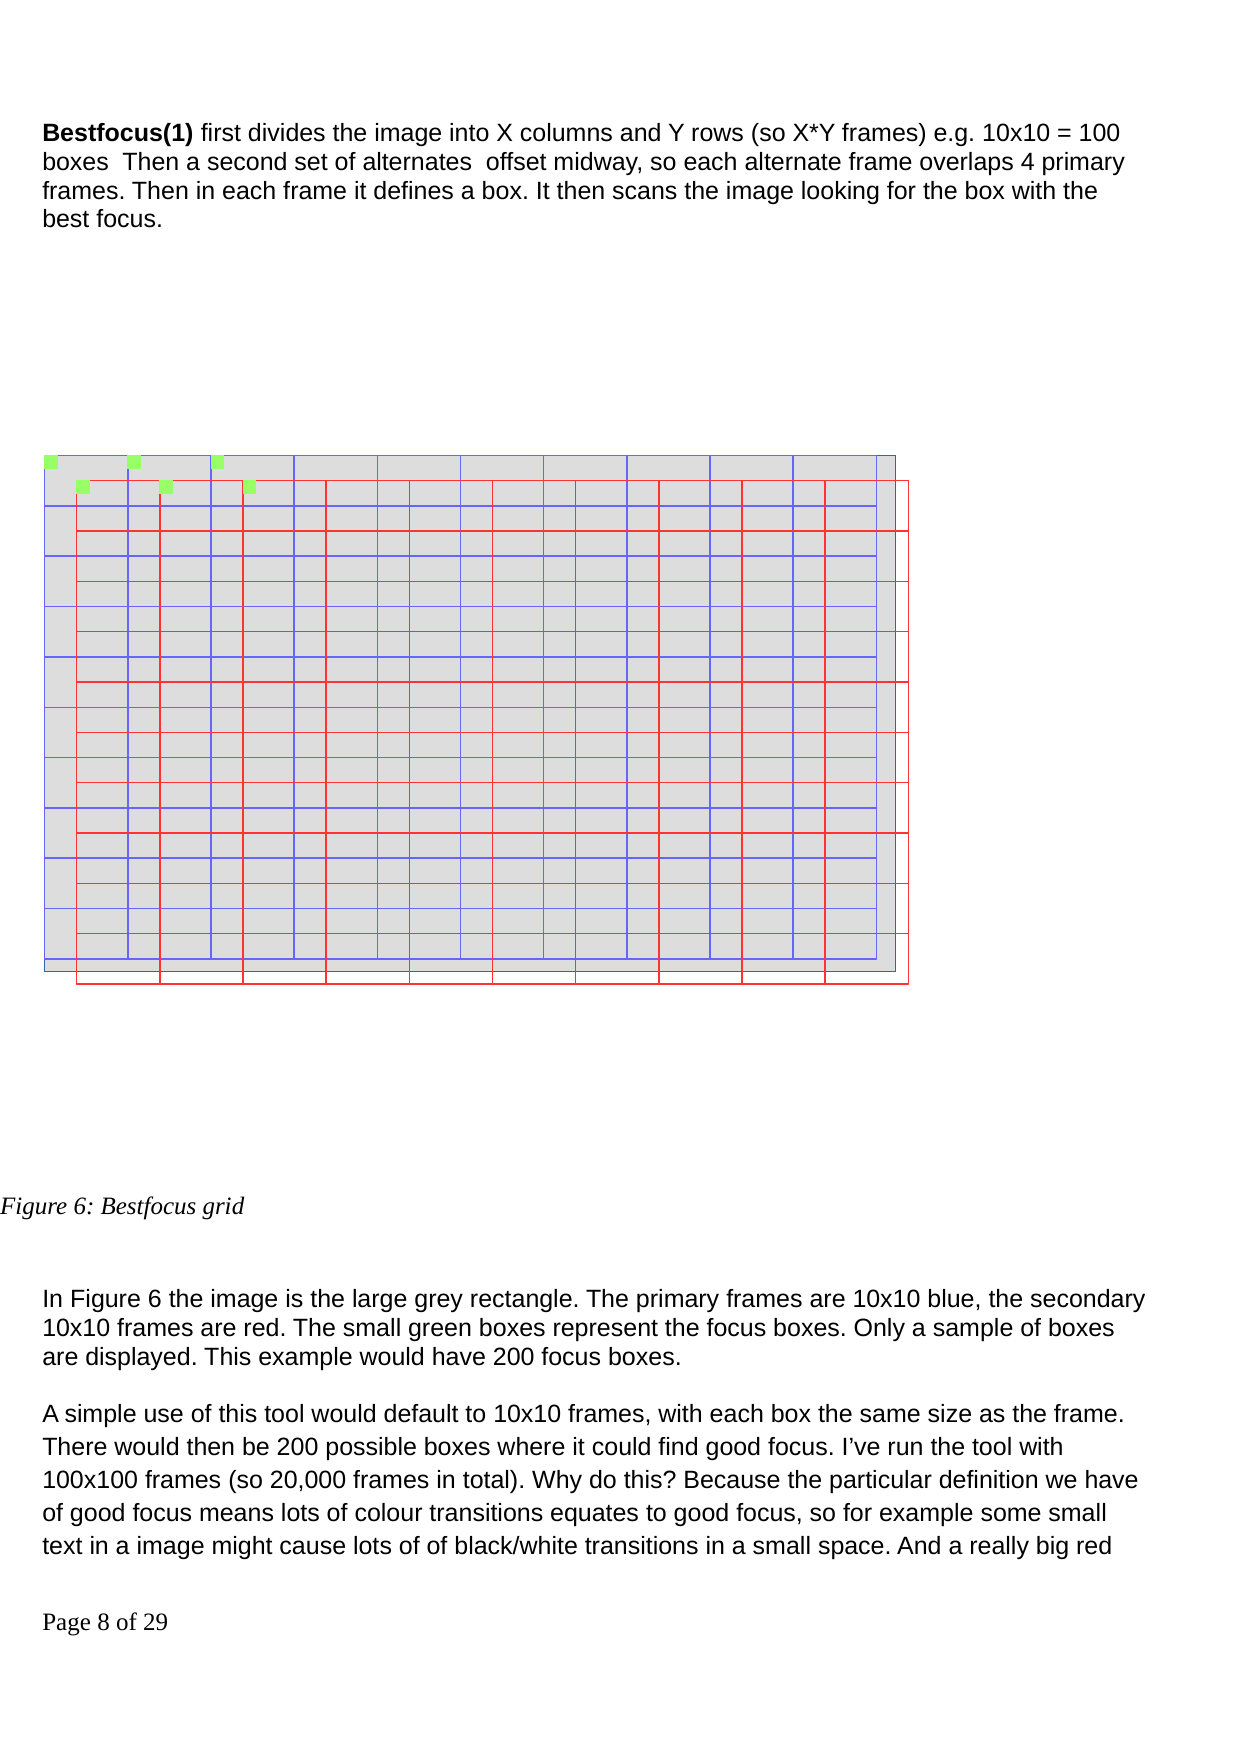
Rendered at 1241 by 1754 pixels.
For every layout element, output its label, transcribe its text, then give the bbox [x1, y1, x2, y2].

text [0, 270, 1240, 1191]
text [0, 1220, 1240, 1284]
text In Figure 6 the image is the large grey rectangle. The primary frames are 10x10 blue, the secondary 10x10 frames are red. The small green boxes represent the focus boxes. Only a sample of boxes are displayed. This example would have 200 focus boxes. [42, 1284, 1152, 1370]
text Bestfocus(1) first divides the image into X columns and Y rows (so X*Y frames) e.g. 10x10 = 100 boxes Then a second set of alternates offset midway, so each alternate frame overlaps 4 primary frames. Then in each frame it defines a box. It then scans the image looking for the box with the best focus. [42, 118, 1152, 233]
text [42, 262, 1152, 270]
text Figure 6: Bestfocus grid [0, 1191, 1240, 1220]
text A simple use of this tool would default to 10x10 frames, with each box the same size as the frame. There would then be 200 possible boxes where it could find good focus. I’ve run the tool with 100x100 frames (so 20,000 frames in total). Why do this? Because the particular definition we have of good focus means lots of colour transitions equates to good focus, so for example some small text in a image might cause lots of of black/white transitions in a small space. And a really big red [42, 1399, 1152, 1560]
